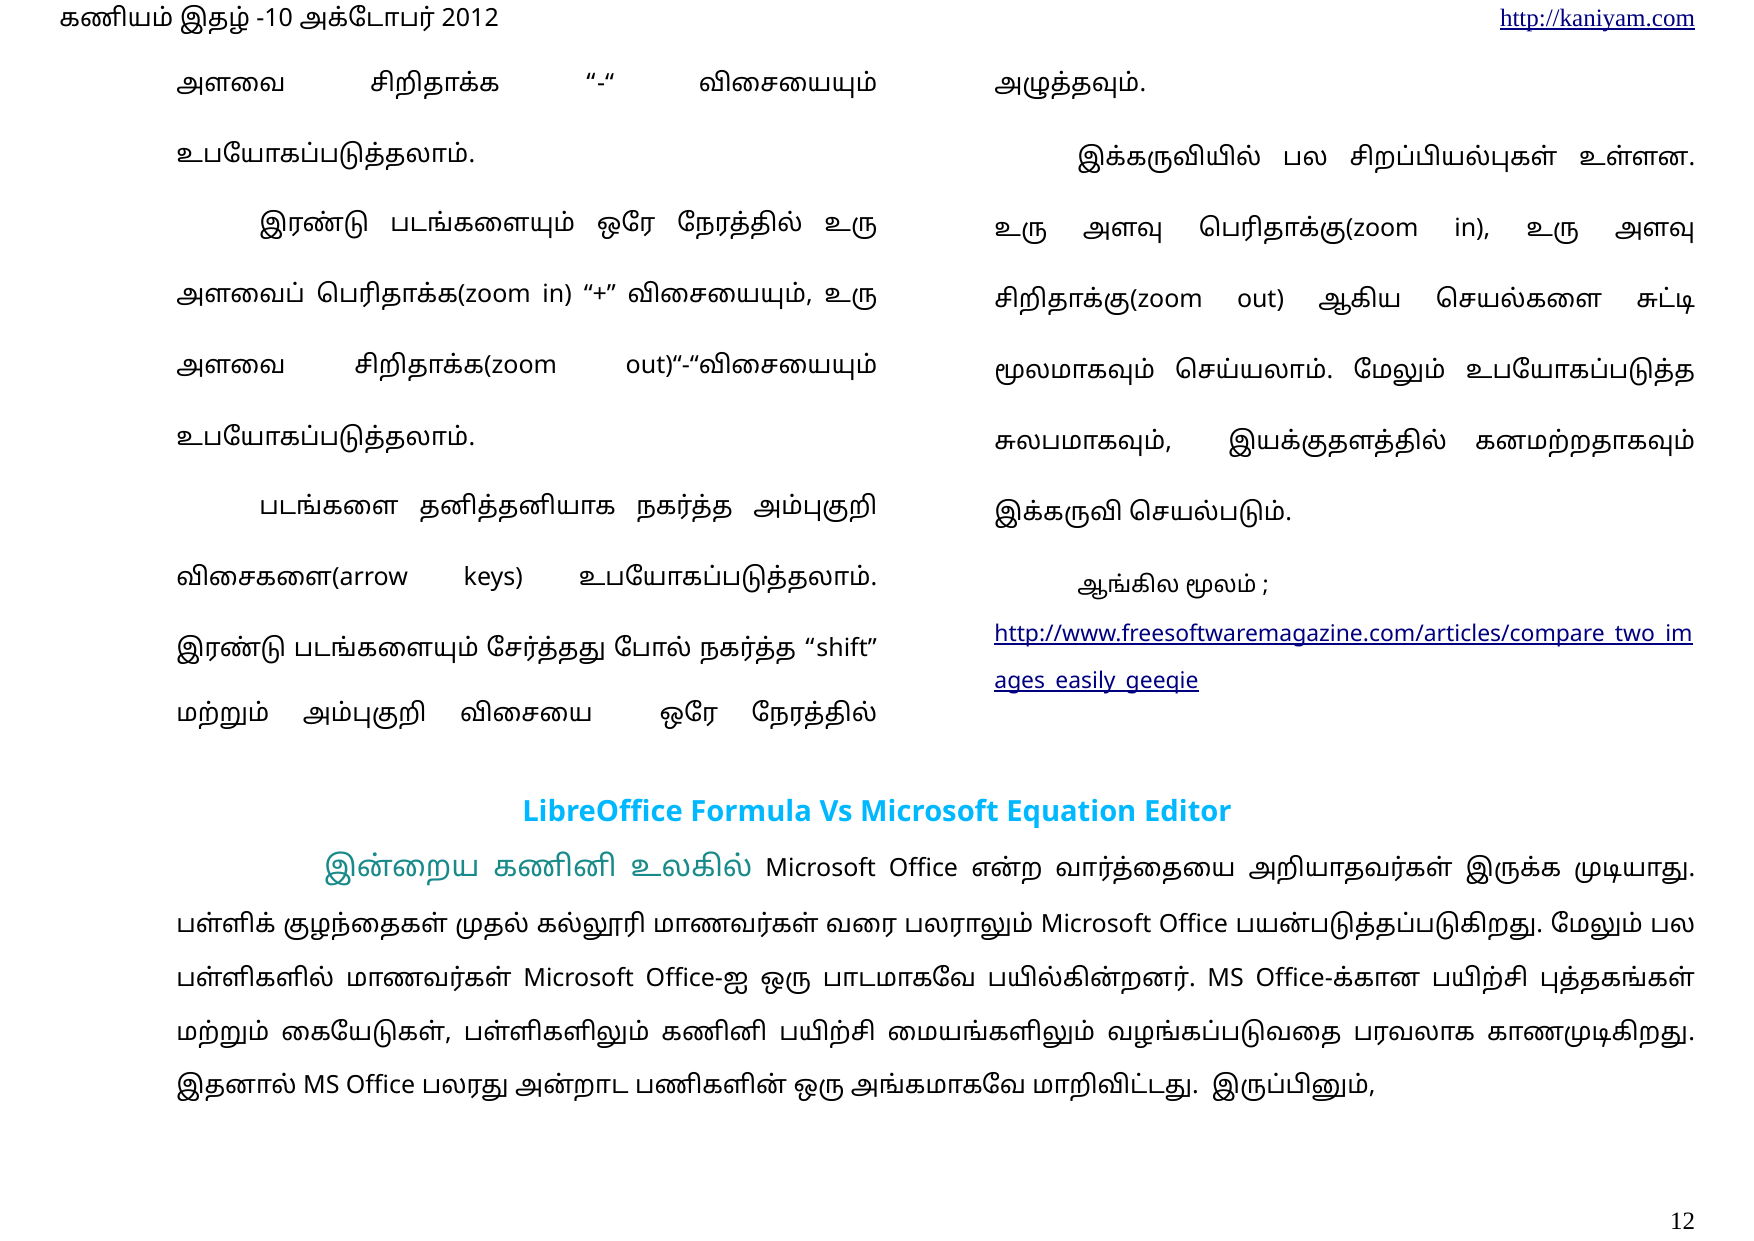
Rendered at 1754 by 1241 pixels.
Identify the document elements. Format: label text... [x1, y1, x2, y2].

text இன்றைய கணினி உலகில் Microsoft Office என்ற வார்த்தையை அறியாதவர்கள் இருக்க முடியாது. பள்ளிக் குழந்தைகள் முதல் கல்லூரி மாணவர்கள் வரை பலராலும் Microsoft Office பயன்படுத்தப்படுகிறது. மேலும் பல பள்ளிகளில் மாணவர்கள் Microsoft Office-ஐ ஒரு பாடமாகவே பயில்கின்றனர். MS Office-க்கான பயிற்சி புத்தகங்கள் மற்றும் கையேடுகள், பள்ளிகளிலும் கணினி பயிற்சி மையங்களிலும் வழங்கப்படுவதை பரவலாக காணமுடிகிறது. இதனால் MS Office பலரது அன்றாட பணிகளின் ஒரு அங்கமாகவே மாறிவிட்டது. இருப்பினும், [176, 849, 1695, 1104]
text அளவை சிறிதாக்க “-“ விசையையும் உபயோகப்படுத்தலாம். [176, 64, 877, 172]
text இரண்டு படங்களையும் ஒரே நேரத்தில் உரு அளவைப் பெரிதாக்க(zoom in) “+” விசையையும், உரு அளவை சிறிதாக்க(zoom out)“-“விசையையும் உபயோகப்படுத்தலாம். [176, 209, 877, 455]
text இக்கருவியில் பல சிறப்பியல்புகள் உள்ளன. உரு அளவு பெரிதாக்கு(zoom in), உரு அளவு சிறிதாக்கு(zoom out) ஆகிய செயல்களை சுட்டி மூலமாகவும் செய்யலாம். மேலும் உபயோகப்படுத்த சுலபமாகவும், இயக்குதளத்தில் கனமற்றதாகவும் இக்கருவி செயல்படும். [994, 138, 1695, 531]
text படங்களை தனித்தனியாக நகர்த்த அம்புகுறி விசைகளை(arrow keys) உபயோகப்படுத்தலாம். இரண்டு படங்களையும் சேர்த்தது போல் நகர்த்த “shift” மற்றும் அம்புகுறி விசையை ஒரே நேரத்தில் [176, 492, 877, 732]
text ஆங்கில மூலம் ; http://www.freesoftwaremagazine.com/articles/compare_two_images_easily_geeqie [994, 567, 1695, 695]
text LibreOffice Formula Vs Microsoft Equation Editor [59, 790, 1695, 830]
text அழுத்தவும். [994, 64, 1695, 101]
